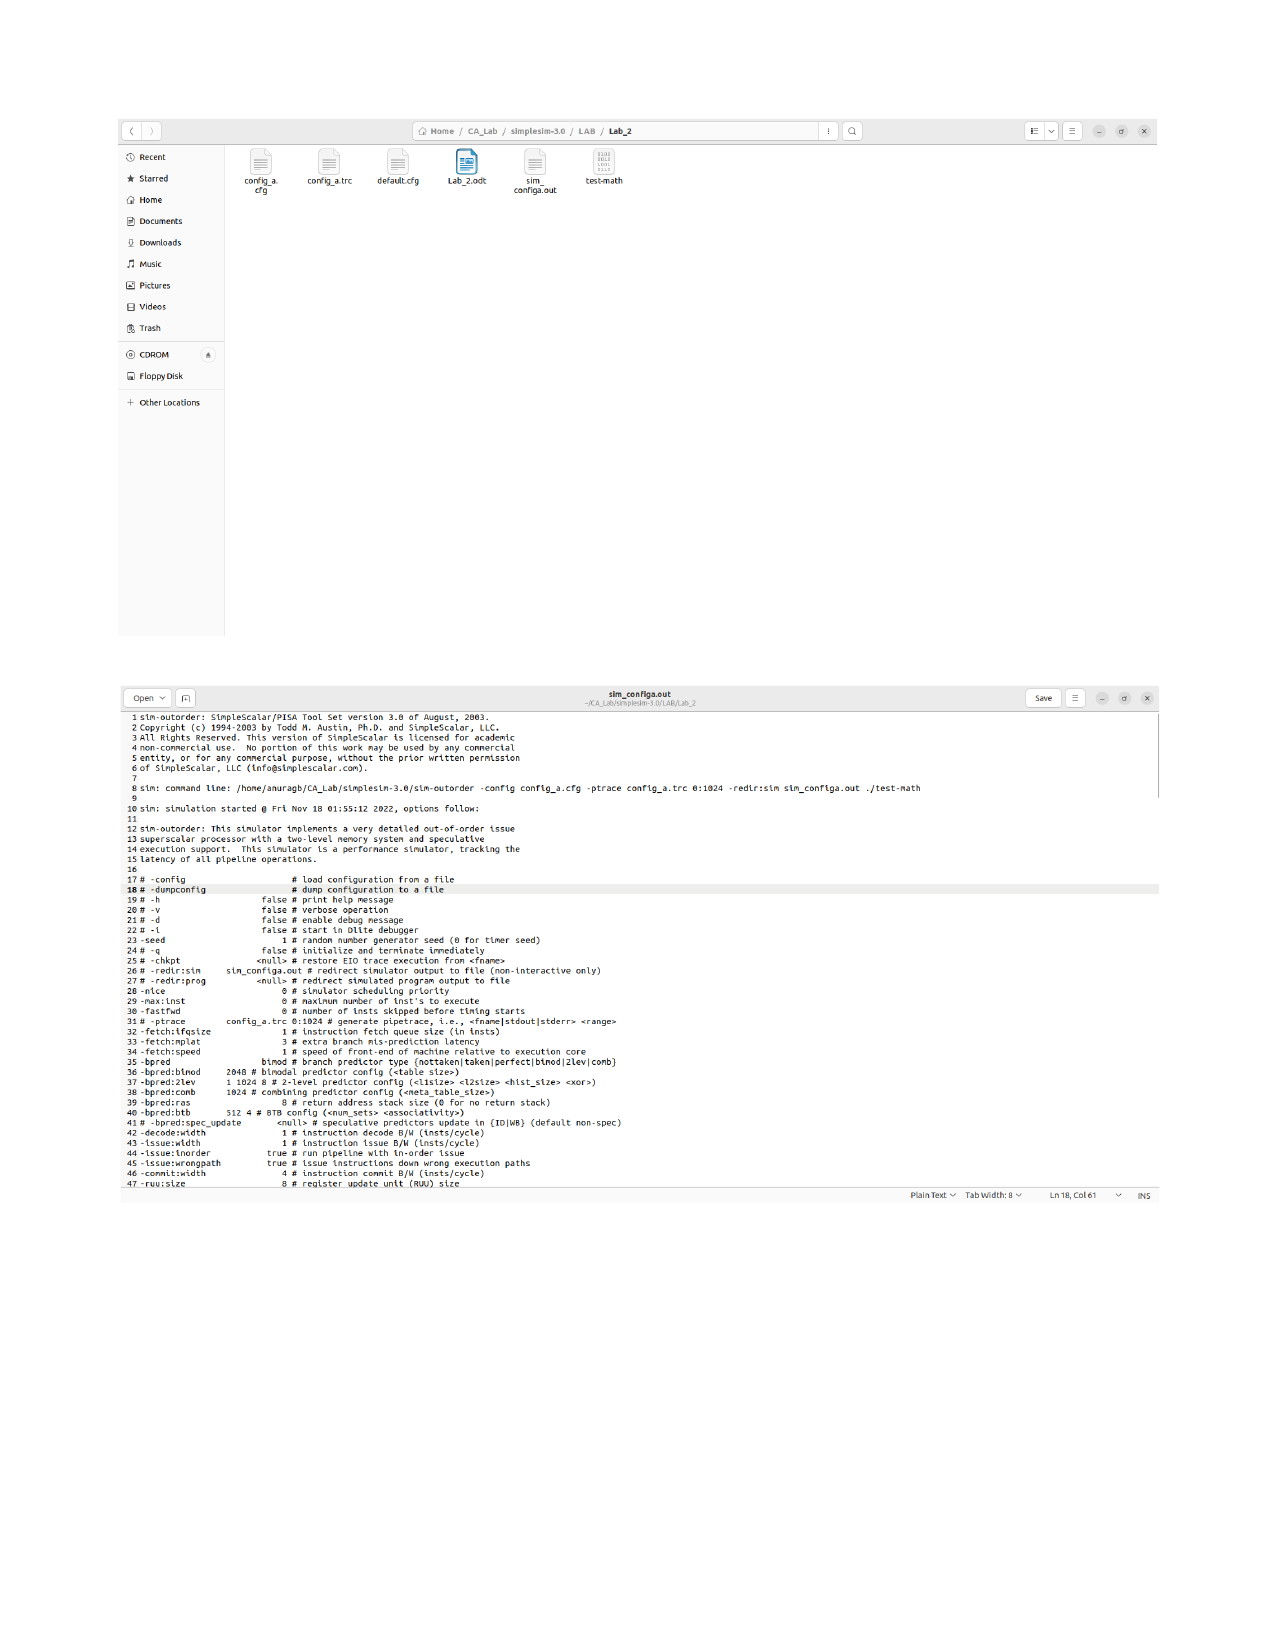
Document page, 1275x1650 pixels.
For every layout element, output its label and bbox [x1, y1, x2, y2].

picture [118, 118, 1157, 636]
picture [120, 685, 1160, 1203]
